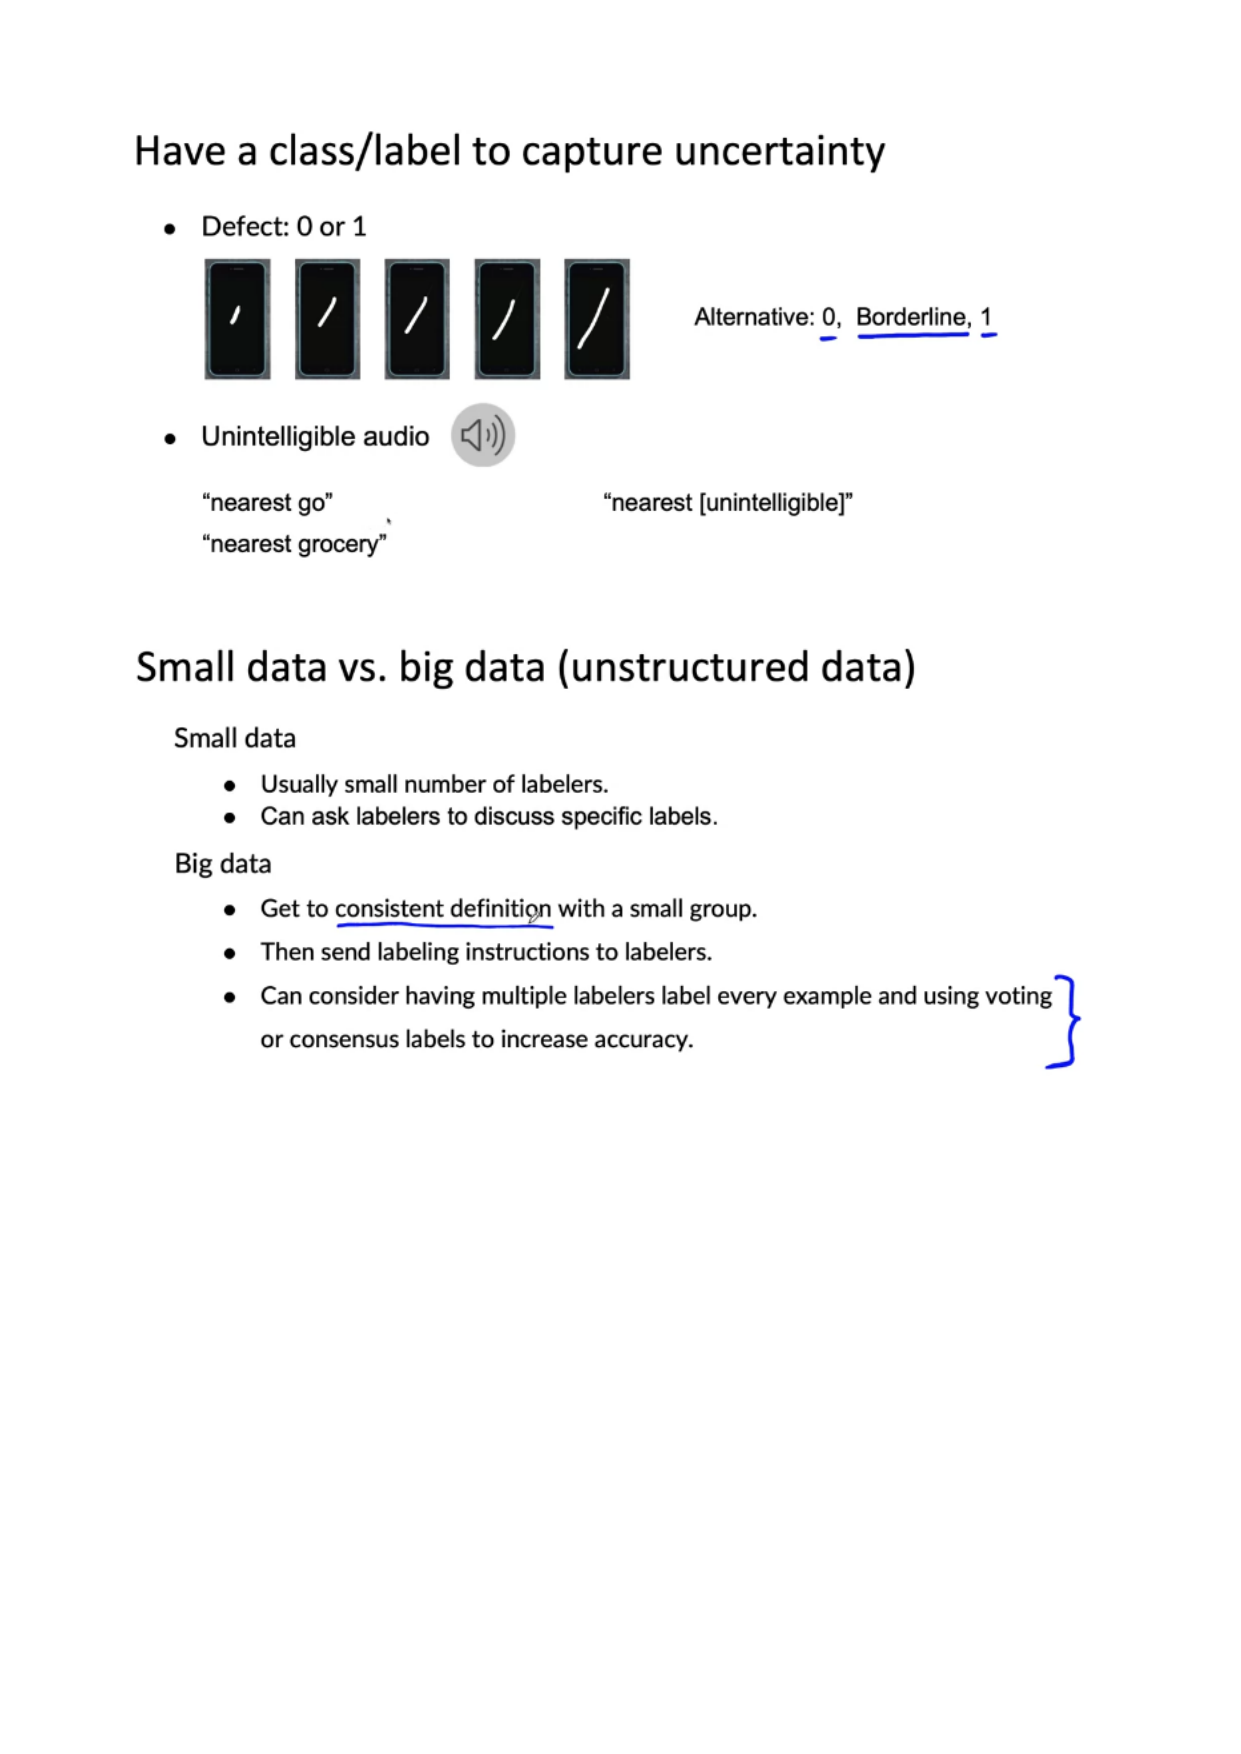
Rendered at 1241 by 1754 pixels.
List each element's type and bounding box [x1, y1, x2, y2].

picture [118, 118, 1123, 563]
picture [118, 633, 1123, 1090]
